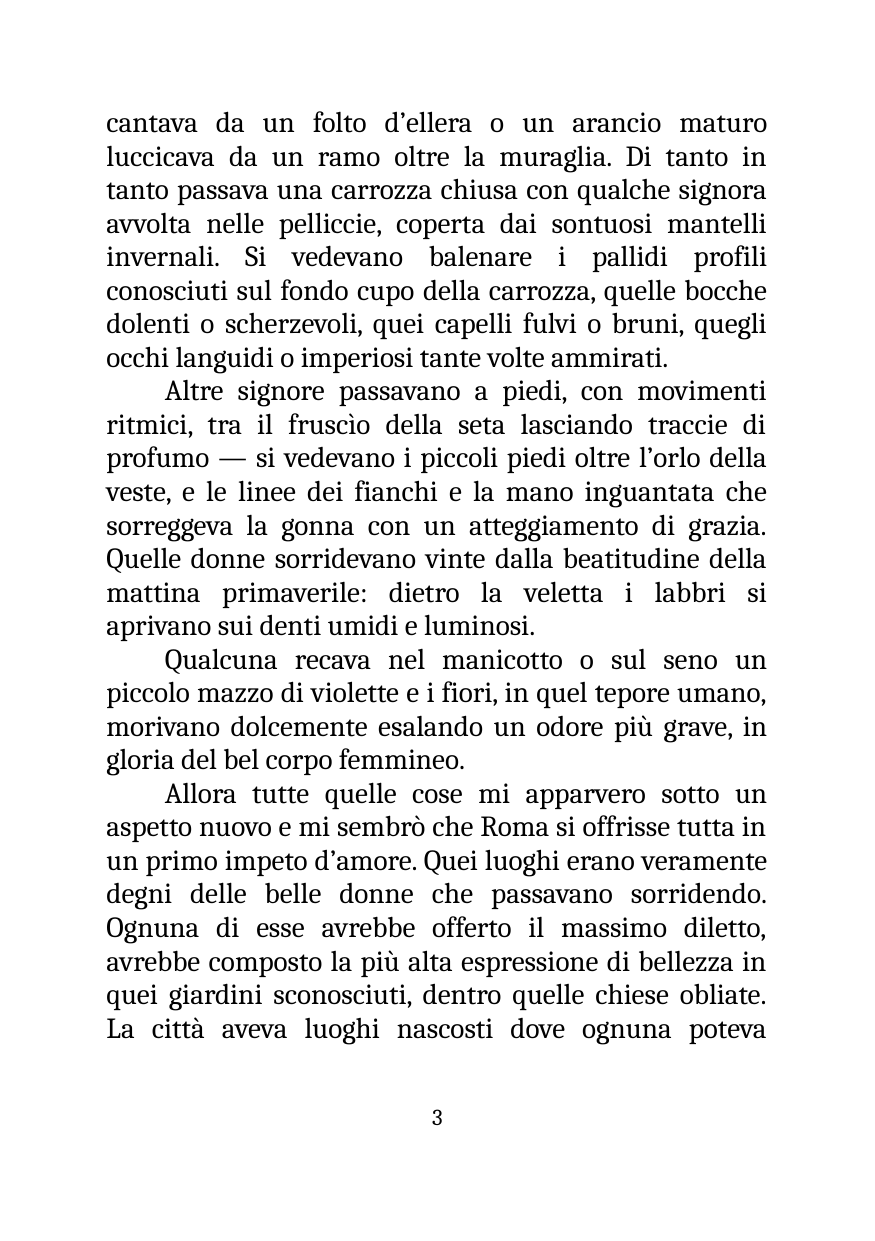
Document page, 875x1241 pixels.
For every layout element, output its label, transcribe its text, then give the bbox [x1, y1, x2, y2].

text Altre signore passavano a piedi, con movimenti ritmici, tra il fruscìo della seta lasciando traccie di profumo — si vedevano i piccoli piedi oltre l’orlo della veste, e le linee dei fianchi e la mano inguantata che sorreggeva la gonna con un atteggiamento di grazia. Quelle donne sorridevano vinte dalla beatitudine della mattina primaverile: dietro la veletta i labbri si aprivano sui denti umidi e luminosi. [106, 374, 768, 643]
text Qualcuna recava nel manicotto o sul seno un piccolo mazzo di violette e i fiori, in quel tepore umano, morivano dolcemente esalando un odore più grave, in gloria del bel corpo femmineo. [106, 643, 768, 777]
text Allora tutte quelle cose mi apparvero sotto un aspetto nuovo e mi sembrò che Roma si offrisse tutta in un primo impeto d’amore. Quei luoghi erano veramente degni delle belle donne che passavano sorridendo. Ognuna di esse avrebbe offerto il massimo diletto, avrebbe composto la più alta espressione di bellezza in quei giardini sconosciuti, dentro quelle chiese obliate. La città aveva luoghi nascosti dove ognuna poteva [106, 777, 768, 1045]
text cantava da un folto d’ellera o un arancio maturo luccicava da un ramo oltre la muraglia. Di tanto in tanto passava una carrozza chiusa con qualche signora avvolta nelle pelliccie, coperta dai sontuosi mantelli invernali. Si vedevano balenare i pallidi profili conosciuti sul fondo cupo della carrozza, quelle bocche dolenti o scherzevoli, quei capelli fulvi o bruni, quegli occhi languidi o imperiosi tante volte ammirati. [106, 106, 768, 374]
